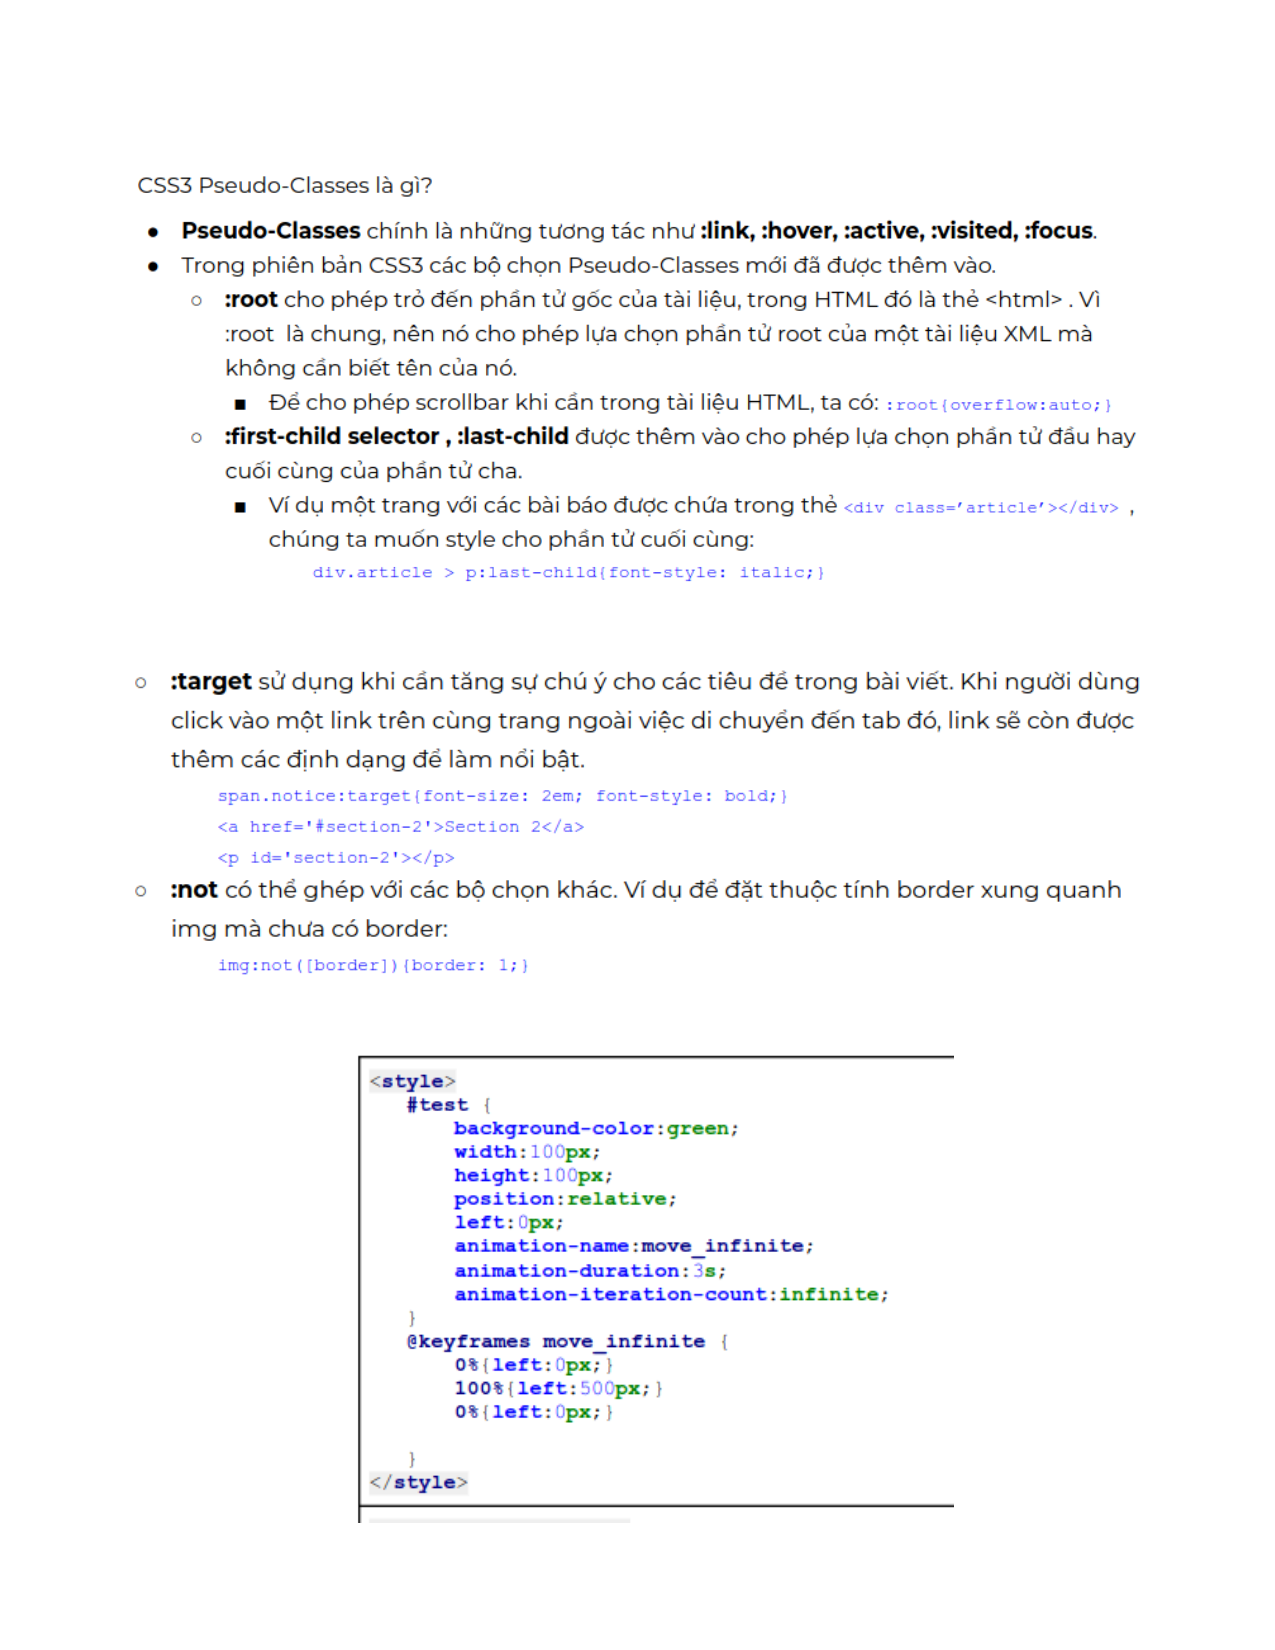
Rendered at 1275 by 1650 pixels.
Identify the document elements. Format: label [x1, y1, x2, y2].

picture [118, 146, 1157, 604]
picture [321, 1028, 954, 1523]
picture [118, 661, 1157, 1000]
